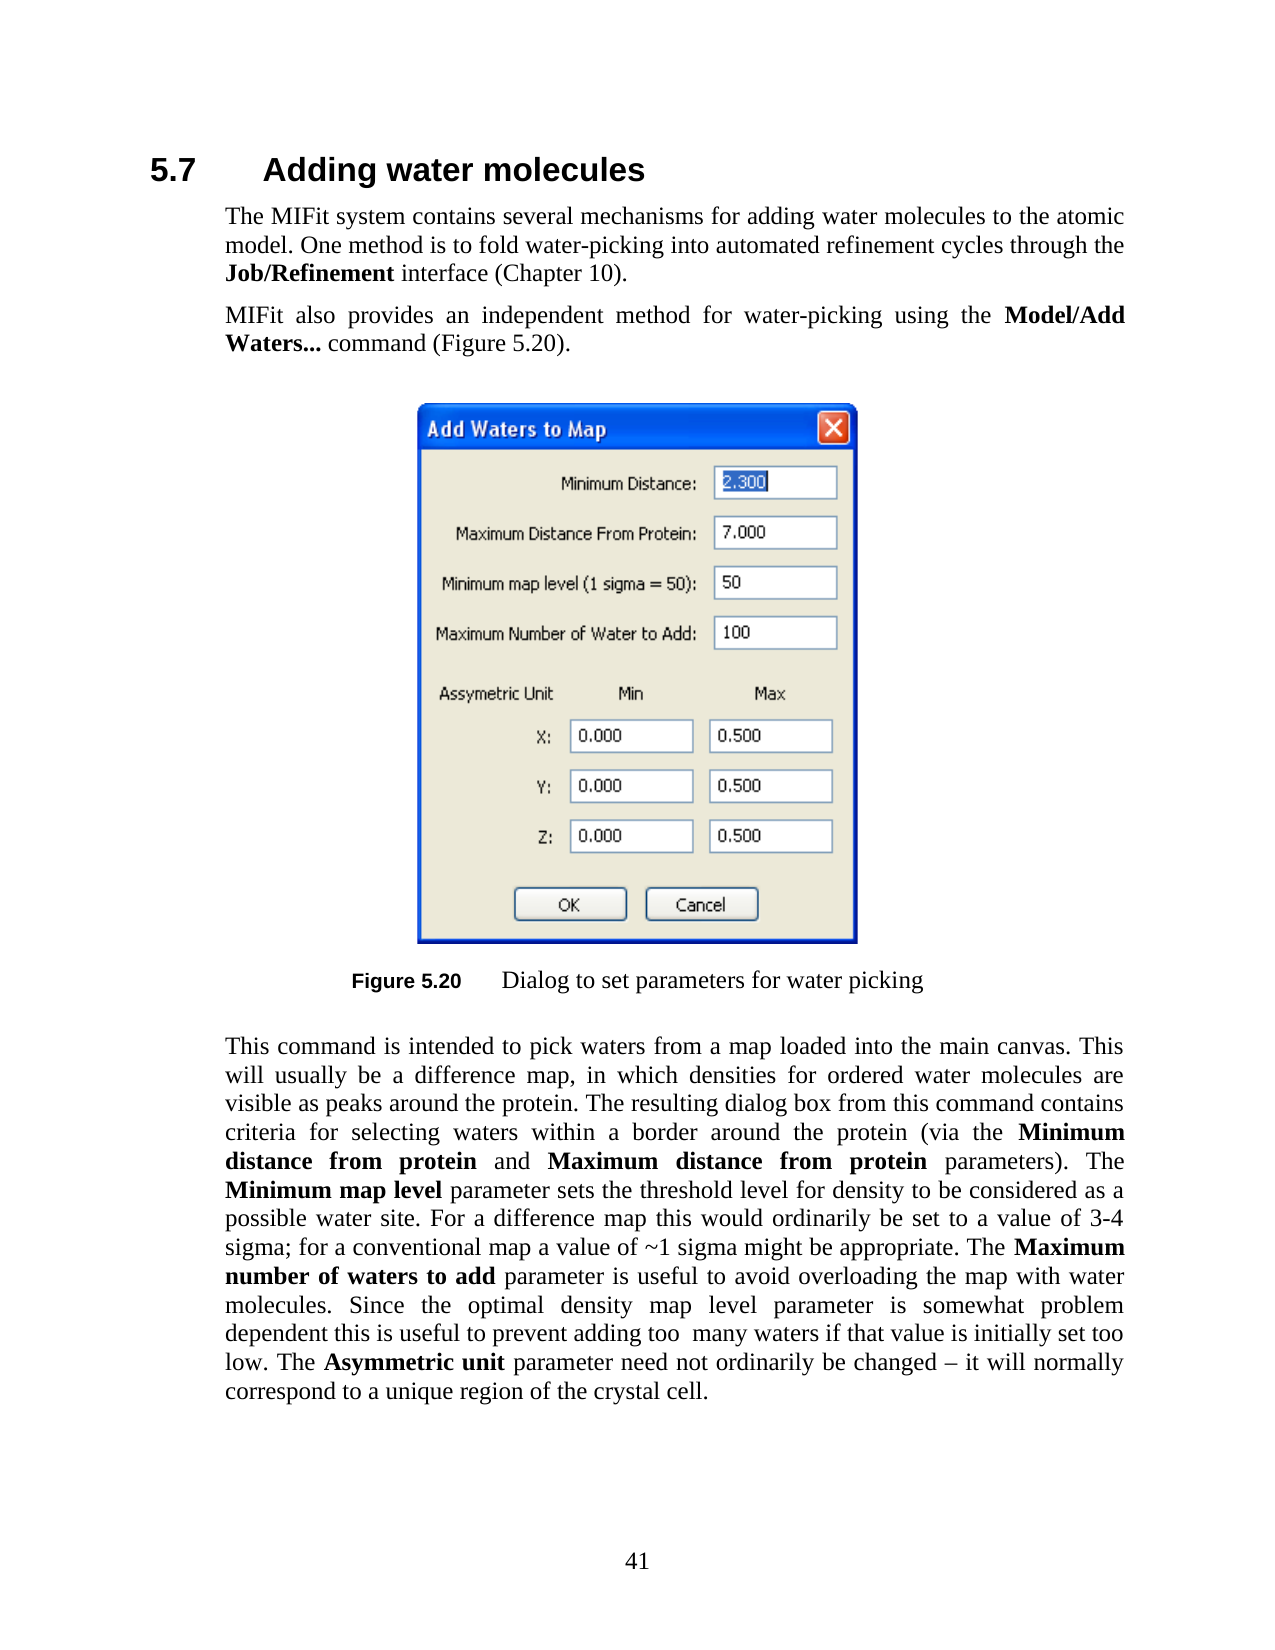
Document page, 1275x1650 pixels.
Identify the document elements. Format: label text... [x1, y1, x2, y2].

subtitle Adding water molecules [150, 150, 1125, 188]
picture [417, 403, 858, 944]
text This command is intended to pick waters from a map loaded into the main canvas. This will usually be a difference map, in which densities for ordered water molecules are visible as peaks around the protein. The resulting dialog box from this command contains criteria for selecting waters within a border around the protein (via the Minimum distance from protein and Maximum distance from protein parameters). The Minimum map level parameter sets the threshold level for density to be considered as a possible water site. For a difference map this would ordinarily be set to a value of 3-4 sigma; for a conventional map a value of ~1 sigma might be appropriate. The Maximum number of waters to add parameter is useful to avoid overloading the map with water molecules. Since the optimal density map level parameter is somewhat problem dependent this is useful to prevent adding too many waters if that value is initially set too low. The Asymmetric unit parameter need not ordinarily be changed – it will normally correspond to a unique region of the crystal cell. [225, 1031, 1125, 1405]
text The MIFit system contains several mechanisms for adding water molecules to the atomic model. One method is to fold water-picking into automated refinement cycles through the Job/Refinement interface (Chapter 10). [225, 201, 1125, 287]
text Figure 5.20 Dialog to set parameters for water picking [150, 965, 1125, 993]
text MIFit also provides an independent method for water-picking using the Model/Add Waters... command (Figure 5.20). [225, 300, 1125, 357]
